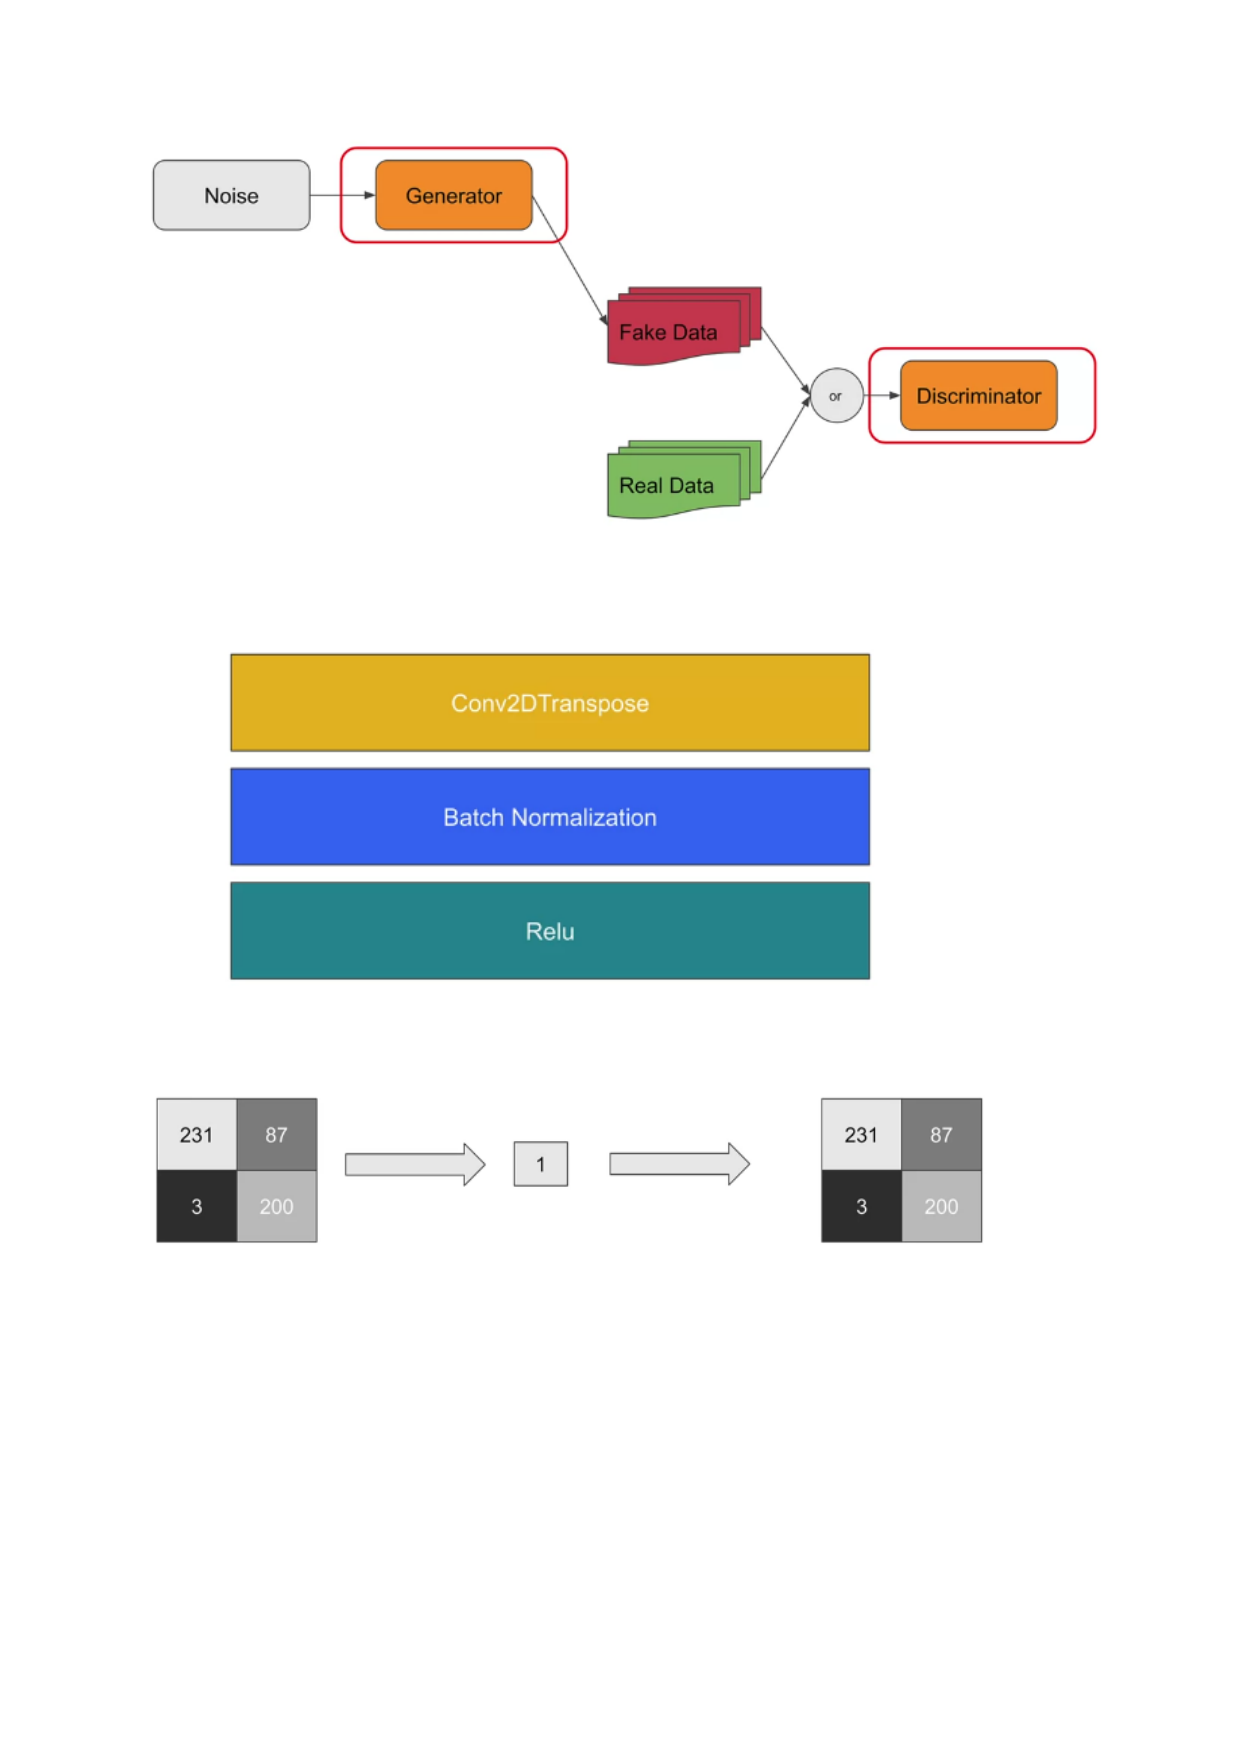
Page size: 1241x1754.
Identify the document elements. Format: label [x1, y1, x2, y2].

picture [118, 118, 1123, 543]
picture [118, 594, 1123, 1016]
picture [118, 1067, 1123, 1270]
